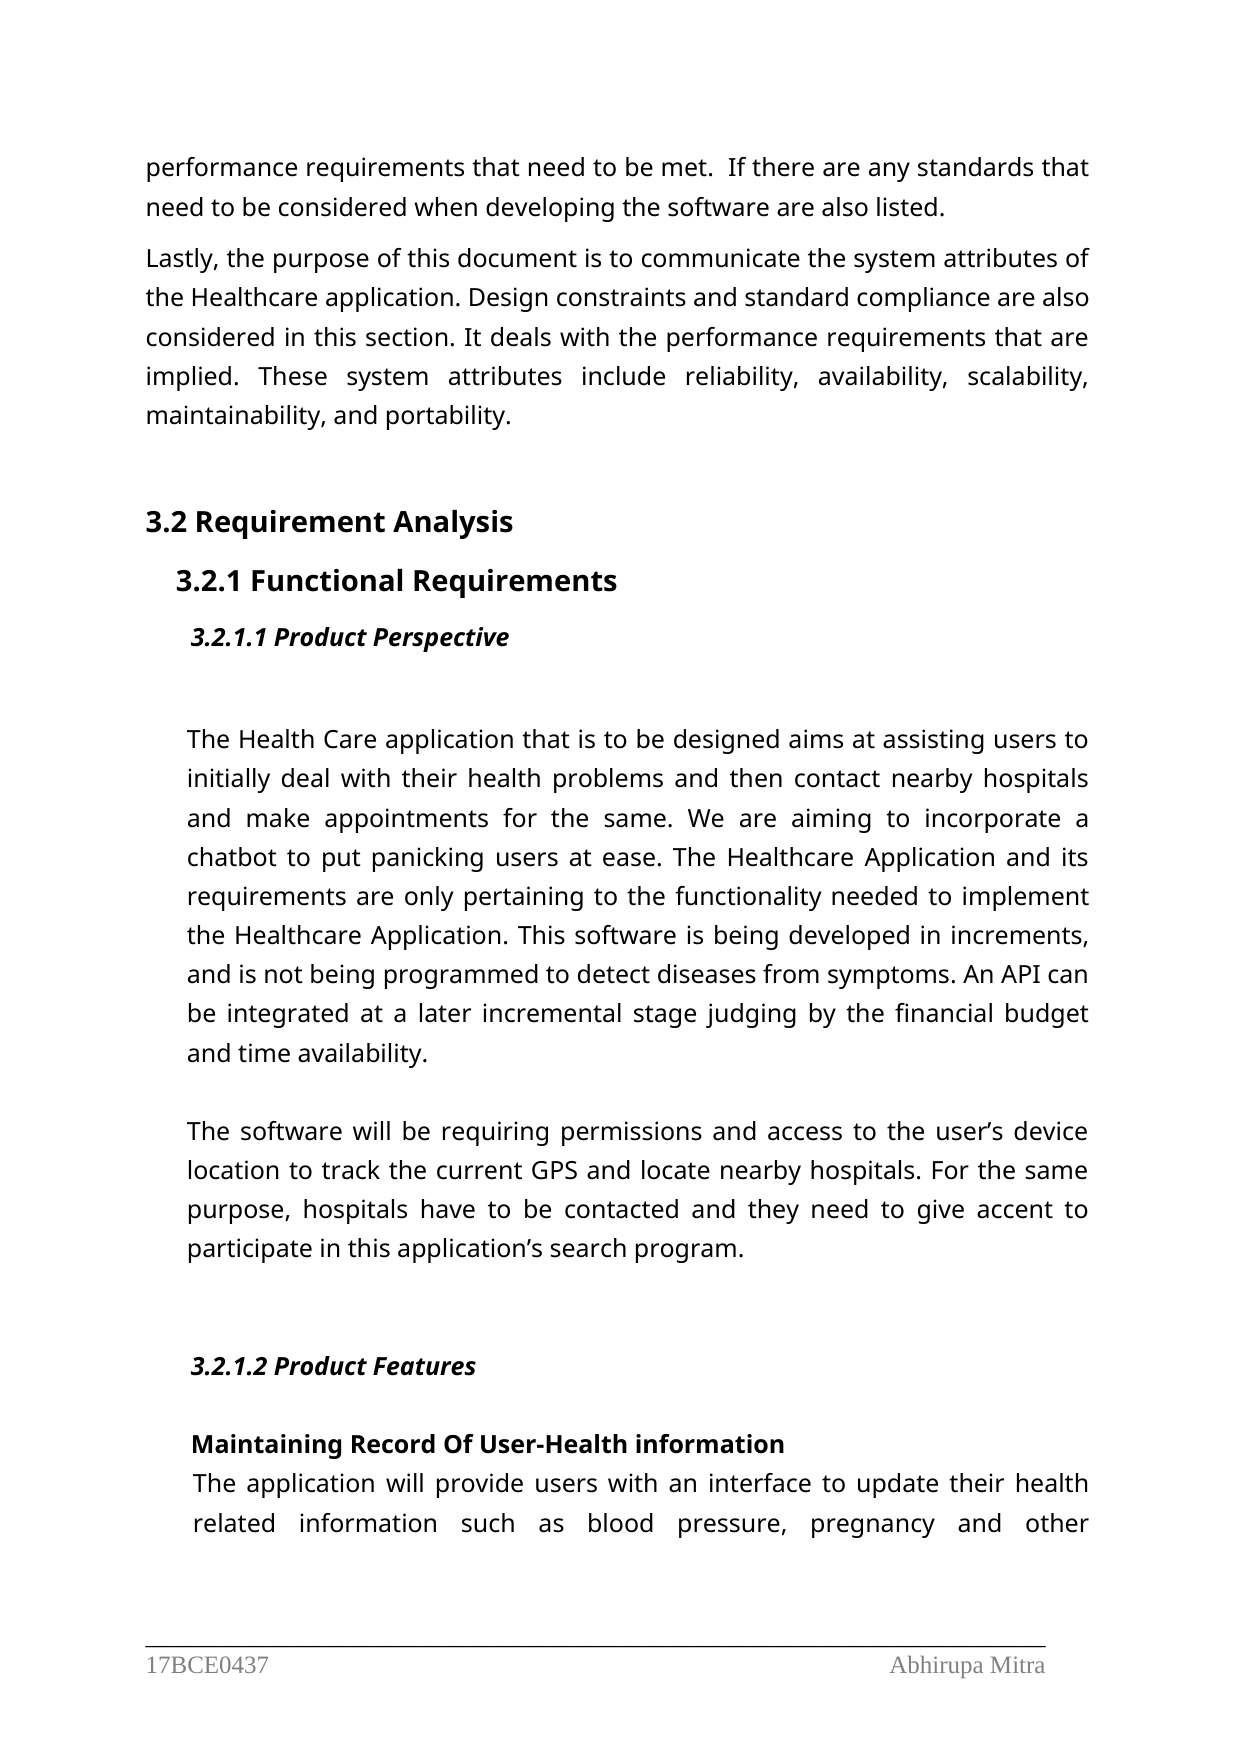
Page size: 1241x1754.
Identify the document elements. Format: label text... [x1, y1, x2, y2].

list 3.2.1.2 Product Features [145, 1348, 1090, 1383]
text Lastly, the purpose of this document is to communicate the system attributes of the Healthcare application. Design constraints and standard compliance are also considered in this section. It deals with the performance requirements that are implied. These system attributes include reliability, availability, scalability, maintainability, and portability. [145, 241, 1090, 432]
list The Health Care application that is to be designed aims at assisting users to initially deal with their health problems and then contact nearby hospitals and make appointments for the same. We are aiming to incorporate a chatbot to put panicking users at ease. The Healthcare Application and its requirements are only pertaining to the functionality needed to implement the Healthcare Application. This software is being developed in increments, and is not being programmed to detect diseases from symptoms. An API can be integrated at a later incremental stage judging by the financial budget and time availability. [187, 722, 1090, 1069]
list Maintaining Record Of User-Health information [145, 1427, 1090, 1461]
list The software will be requiring permissions and access to the user’s device location to track the current GPS and locate nearby hospitals. For the same purpose, hospitals have to be contacted and they need to give accent to participate in this application’s search program. [187, 1113, 1090, 1265]
list The application will provide users with an interface to update their health related information such as blood pressure, pregnancy and other [193, 1466, 1090, 1539]
text performance requirements that need to be met. If there are any standards that need to be considered when developing the software are also listed. [145, 150, 1090, 223]
list 3.2.1 Functional Requirements [145, 560, 1126, 600]
list 3.2.1.1 Product Perspective [80, 620, 1090, 654]
list 3.2 Requirement Analysis [145, 501, 1126, 541]
